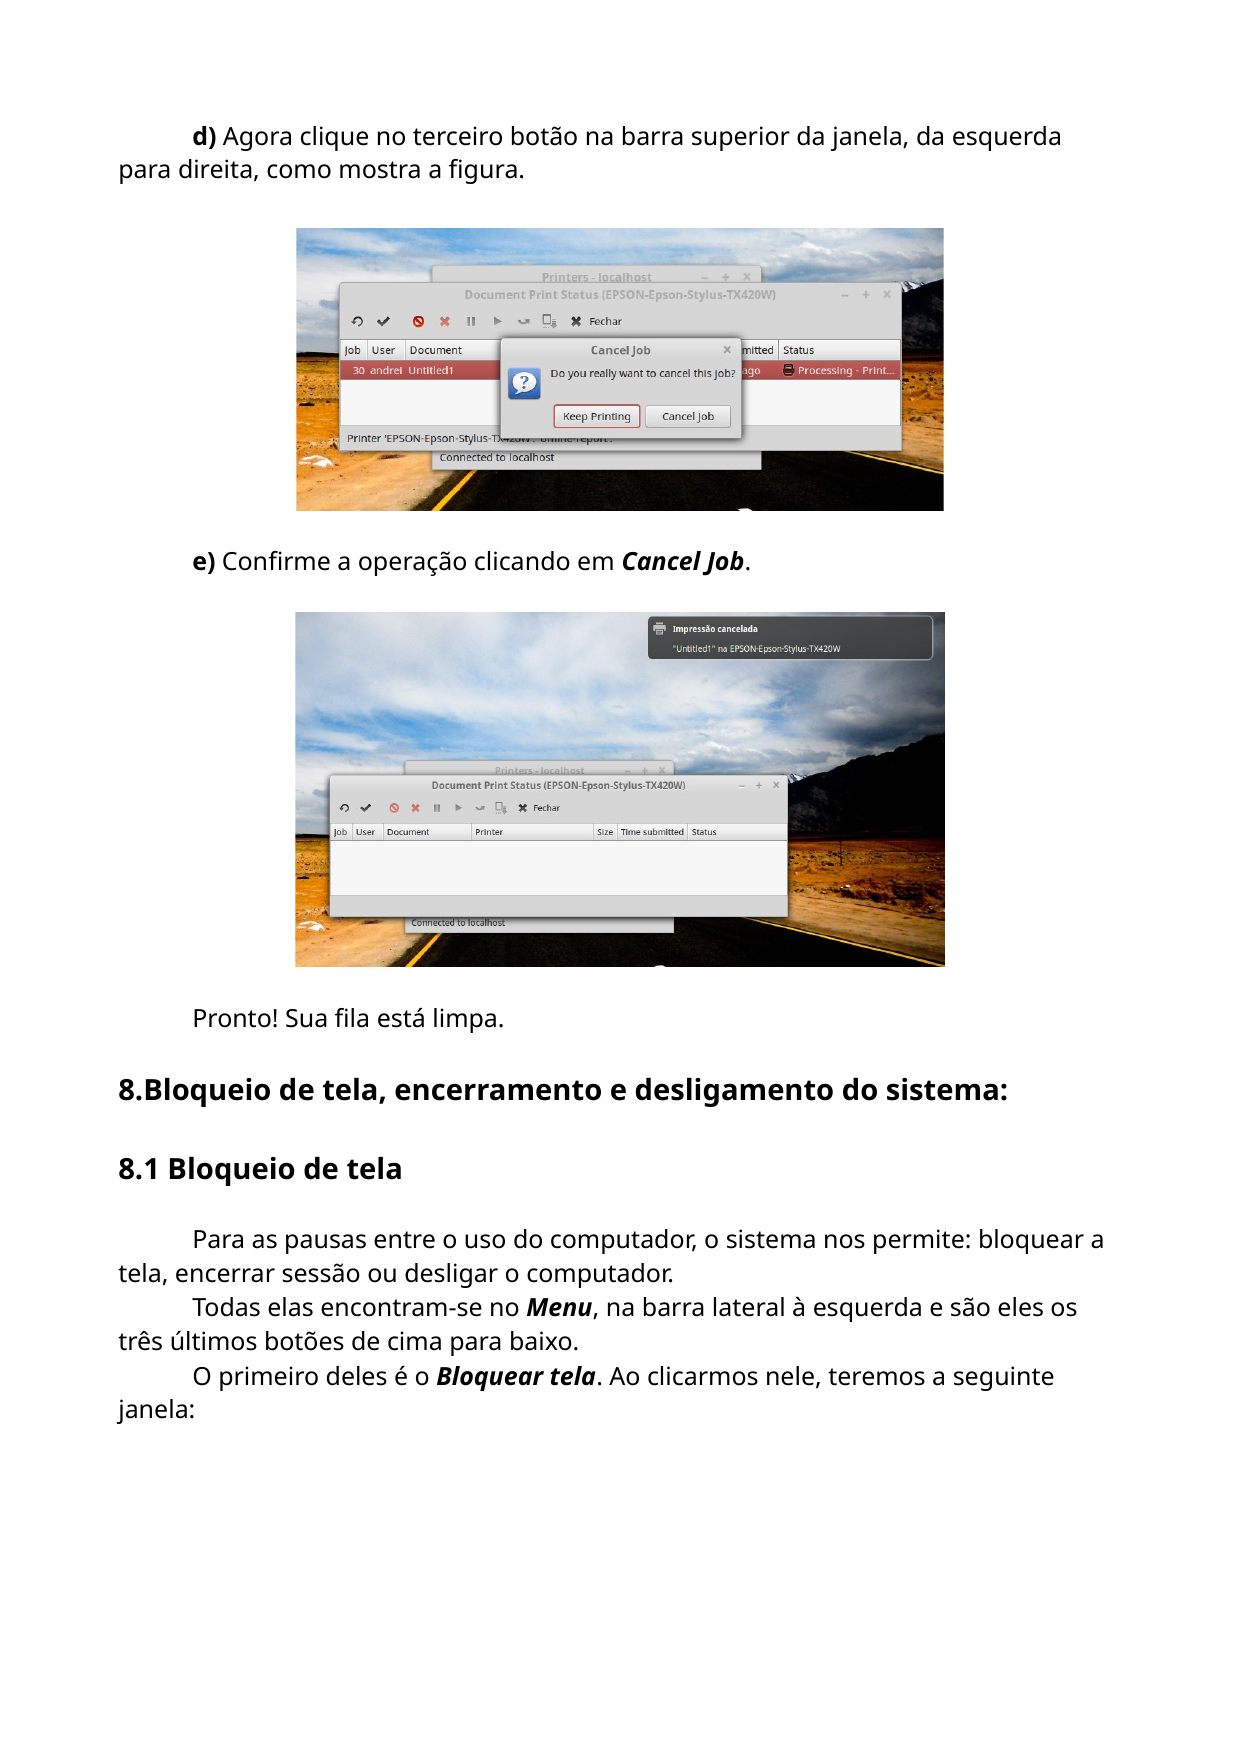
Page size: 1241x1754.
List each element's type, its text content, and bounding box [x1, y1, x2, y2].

text Para as pausas entre o uso do computador, o sistema nos permite: bloquear a tela, encerrar sessão ou desligar o computador. [118, 1222, 1122, 1290]
text Todas elas encontram-se no Menu, na barra lateral à esquerda e são eles os três últimos botões de cima para baixo. [118, 1290, 1122, 1358]
text 8.Bloqueio de tela, encerramento e desligamento do sistema: [118, 1069, 1122, 1108]
text Pronto! Sua fila está limpa. [118, 1001, 1122, 1035]
picture [295, 612, 945, 967]
text d) Agora clique no terceiro botão na barra superior da janela, da esquerda para direita, como mostra a figura. [118, 118, 1122, 186]
text O primeiro deles é o Bloquear tela. Ao clicarmos nele, teremos a seguinte janela: [118, 1358, 1122, 1426]
picture [296, 228, 944, 511]
text 8.1 Bloqueio de tela [118, 1148, 1122, 1188]
text e) Confirme a operação clicando em Cancel Job. [118, 544, 1122, 578]
